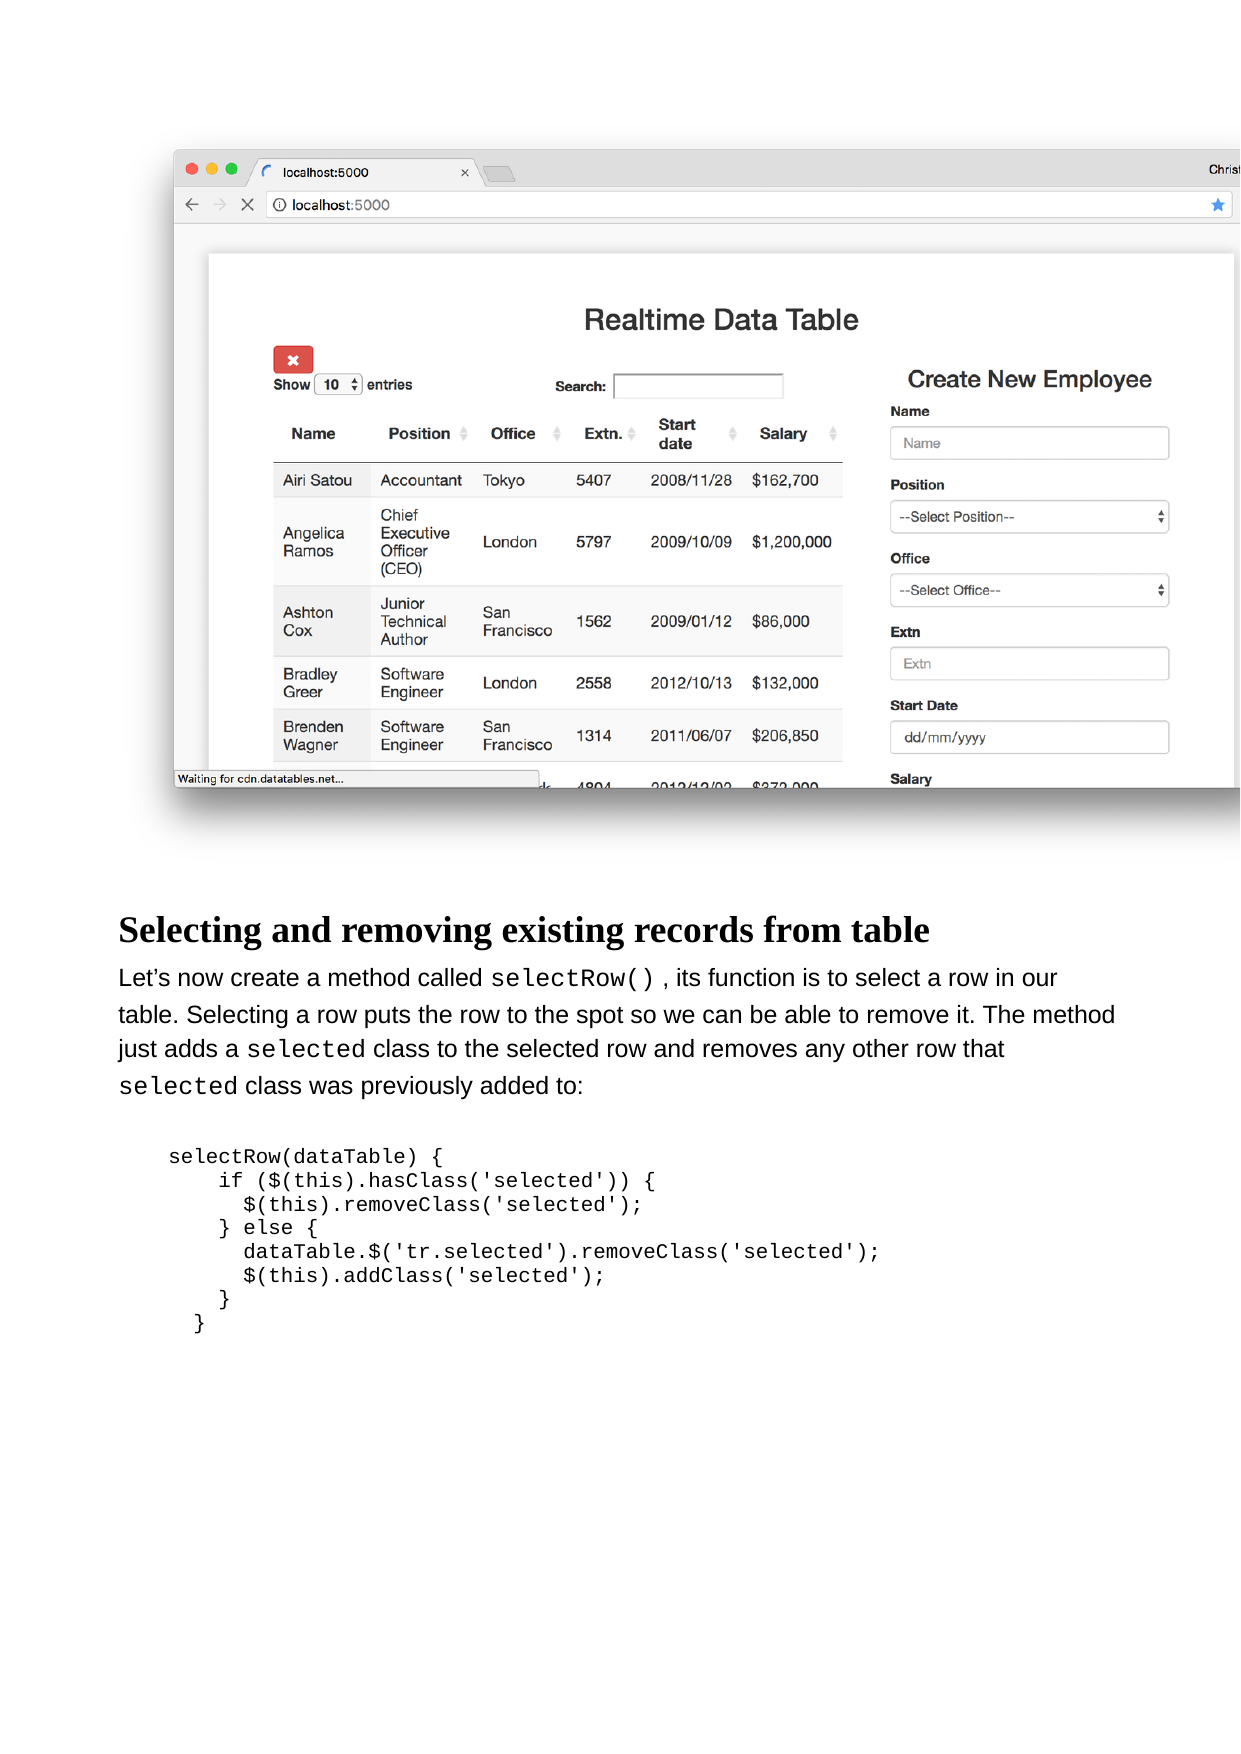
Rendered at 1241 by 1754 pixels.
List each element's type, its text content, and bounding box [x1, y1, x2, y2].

text } else { [118, 1217, 1122, 1241]
text dataTable.$('tr.selected').removeClass('selected'); [118, 1241, 1122, 1265]
text selectRow(dataTable) { [118, 1146, 1122, 1170]
text } [118, 1288, 1122, 1312]
text } [118, 1312, 1122, 1336]
subtitle Selecting and removing existing records from table [118, 908, 1122, 951]
text $(this).removeClass('selected'); [118, 1194, 1122, 1217]
text $(this).addClass('selected'); [118, 1265, 1122, 1288]
text if ($(this).hasClass('selected')) { [118, 1170, 1122, 1194]
picture [118, 118, 1241, 867]
text Let’s now create a method called selectRow() , its function is to select a row in our table. Selecting a row puts the row to the spot so we can be able to remove it. The method just adds a selected class to the selected row and removes any other row that selected class was previously added to: [118, 963, 1122, 1102]
